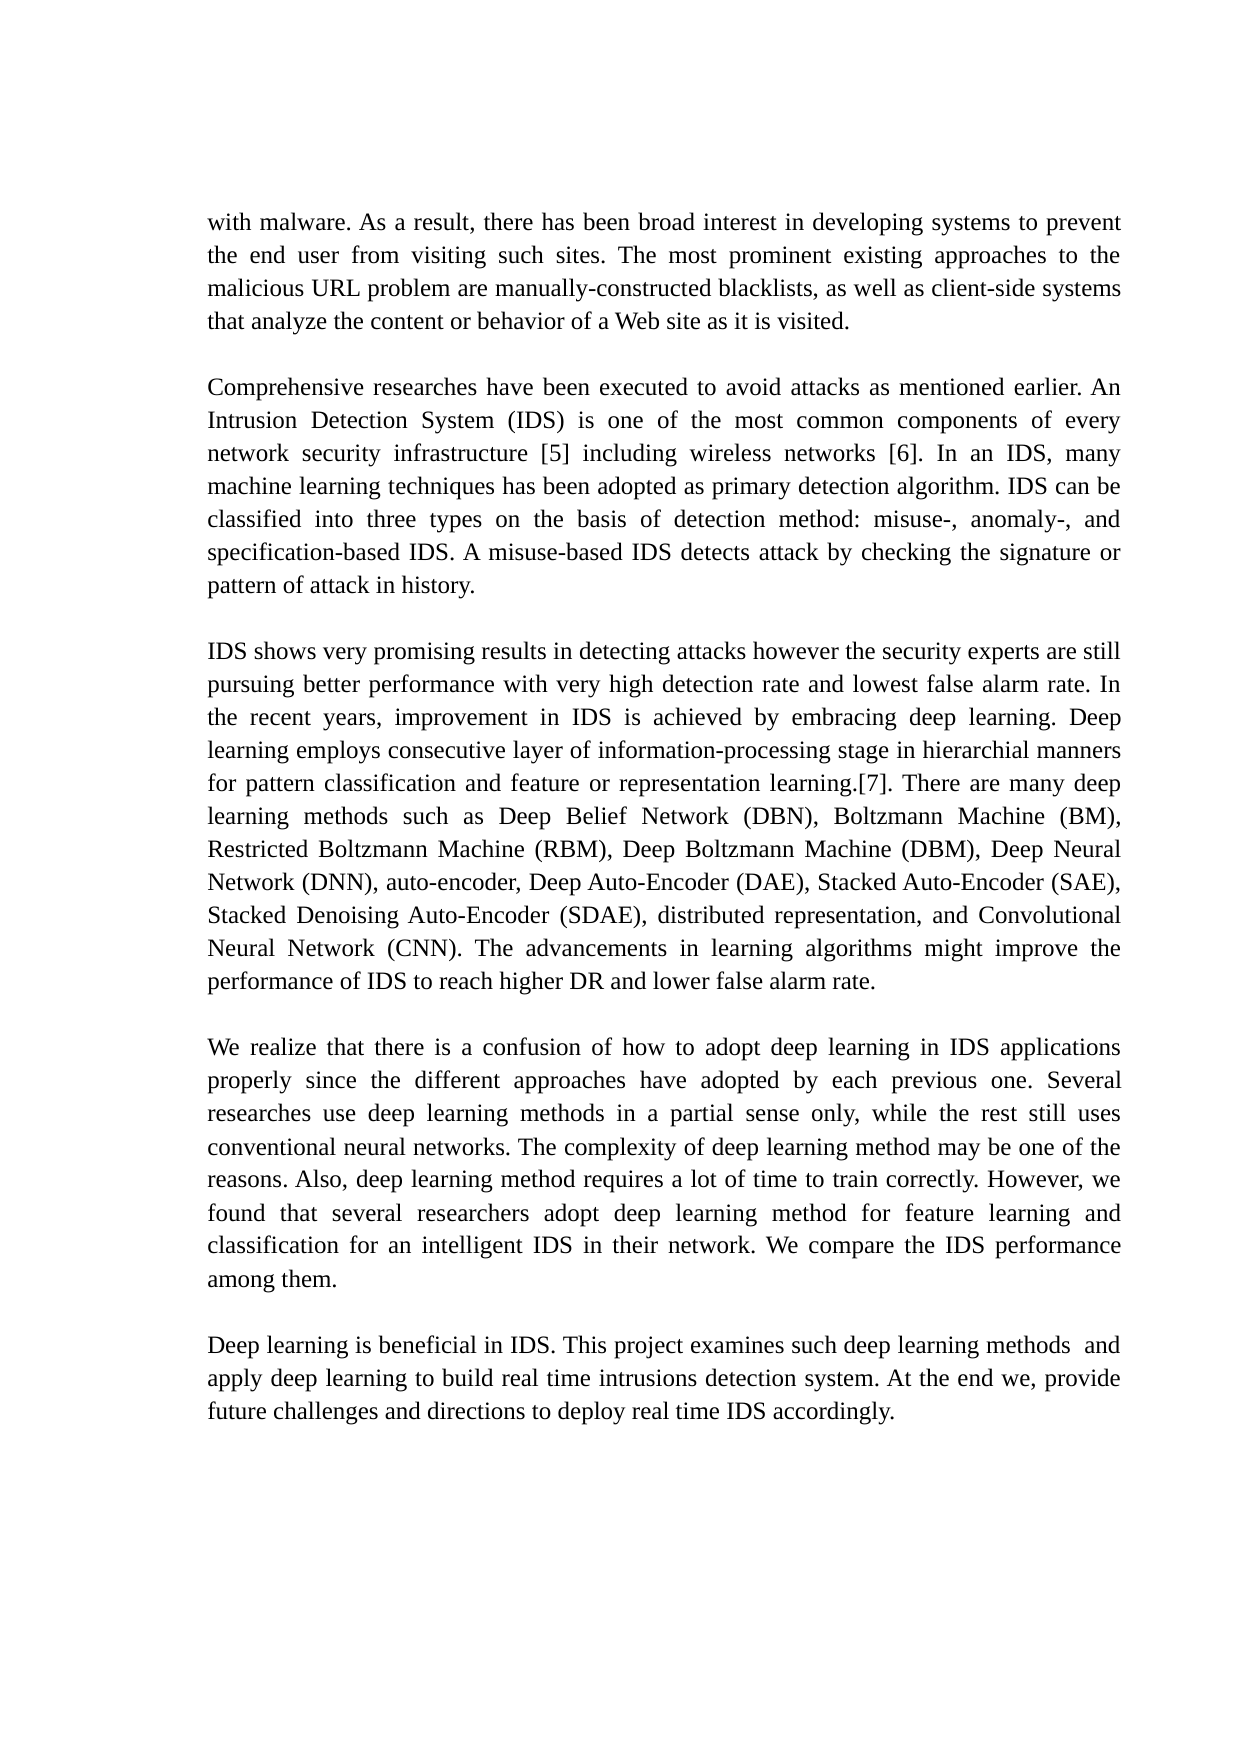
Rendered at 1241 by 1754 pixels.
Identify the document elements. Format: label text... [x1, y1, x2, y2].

text IDS shows very promising results in detecting attacks however the security experts are still pursuing better performance with very high detection rate and lowest false alarm rate. In the recent years, improvement in IDS is achieved by embracing deep learning. Deep learning employs consecutive layer of information-processing stage in hierarchial manners for pattern classification and feature or representation learning.[7]. There are many deep learning methods such as Deep Belief Network (DBN), Boltzmann Machine (BM), Restricted Boltzmann Machine (RBM), Deep Boltzmann Machine (DBM), Deep Neural Network (DNN), auto-encoder, Deep Auto-Encoder (DAE), Stacked Auto-Encoder (SAE), Stacked Denoising Auto-Encoder (SDAE), distributed representation, and Convolutional Neural Network (CNN). The advancements in learning algorithms might improve the performance of IDS to reach higher DR and lower false alarm rate. [207, 636, 1122, 995]
text We realize that there is a confusion of how to adopt deep learning in IDS applications properly since the different approaches have adopted by each previous one. Several researches use deep learning methods in a partial sense only, while the rest still uses conventional neural networks. The complexity of deep learning method may be one of the reasons. Also, deep learning method requires a lot of time to train correctly. However, we found that several researchers adopt deep learning method for feature learning and classification for an intelligent IDS in their network. We compare the IDS performance among them. [207, 1032, 1122, 1292]
text Comprehensive researches have been executed to avoid attacks as mentioned earlier. An Intrusion Detection System (IDS) is one of the most common components of every network security infrastructure [5] including wireless networks [6]. In an IDS, many machine learning techniques has been adopted as primary detection algorithm. IDS can be classified into three types on the basis of detection method: misuse-, anomaly-, and specification-based IDS. A misuse-based IDS detects attack by checking the signature or pattern of attack in history. [207, 372, 1122, 599]
text with malware. As a result, there has been broad interest in developing systems to prevent the end user from visiting such sites. The most prominent existing approaches to the malicious URL problem are manually-constructed blacklists, as well as client-side systems that analyze the content or behavior of a Web site as it is visited. [207, 207, 1122, 335]
text Deep learning is beneficial in IDS. This project examines such deep learning methods and apply deep learning to build real time intrusions detection system. At the end we, provide future challenges and directions to deploy real time IDS accordingly. [207, 1330, 1122, 1424]
